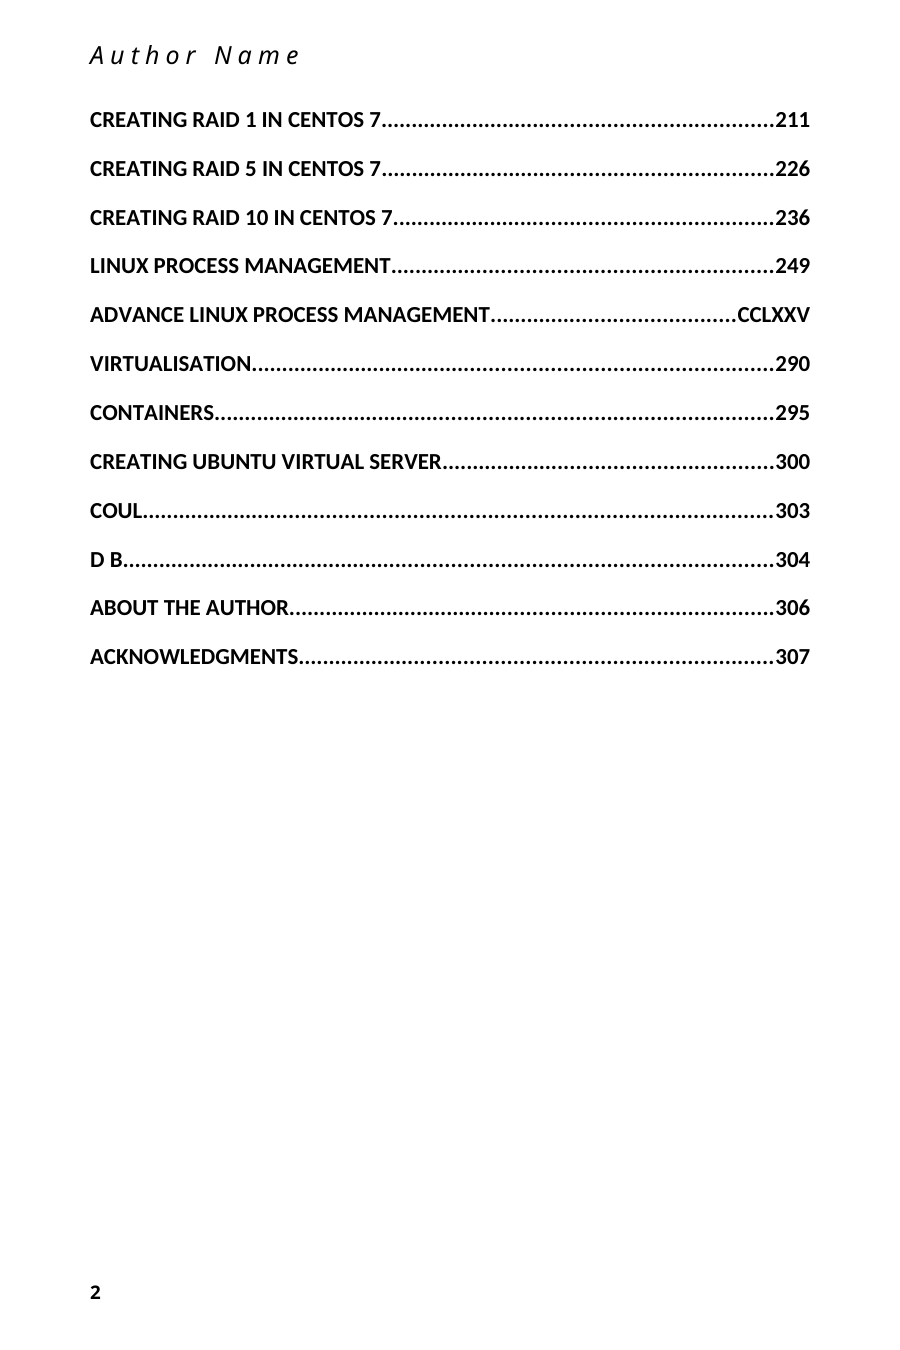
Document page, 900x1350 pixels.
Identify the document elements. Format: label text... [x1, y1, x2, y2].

text ABOUT THE AUTHOR 306 [90, 593, 810, 622]
text Advance Linux Process management cclxxv [90, 300, 810, 328]
text Creating RAID 1 in CENTOS 7 211 [90, 105, 810, 133]
text d b 304 [90, 545, 810, 573]
text Creating RAID 10 in CENTOS 7 236 [90, 203, 810, 231]
text Acknowledgments 307 [90, 642, 810, 670]
text coul 303 [90, 496, 810, 524]
text Creating RAID 5 in CENTOS 7 226 [90, 154, 810, 182]
text CONTAINERS 295 [90, 398, 810, 426]
text Linux Process management 249 [90, 252, 810, 279]
text Virtualisation 290 [90, 349, 810, 377]
text CREATING UBUNTU VIRTUAL SERVER 300 [90, 447, 810, 475]
